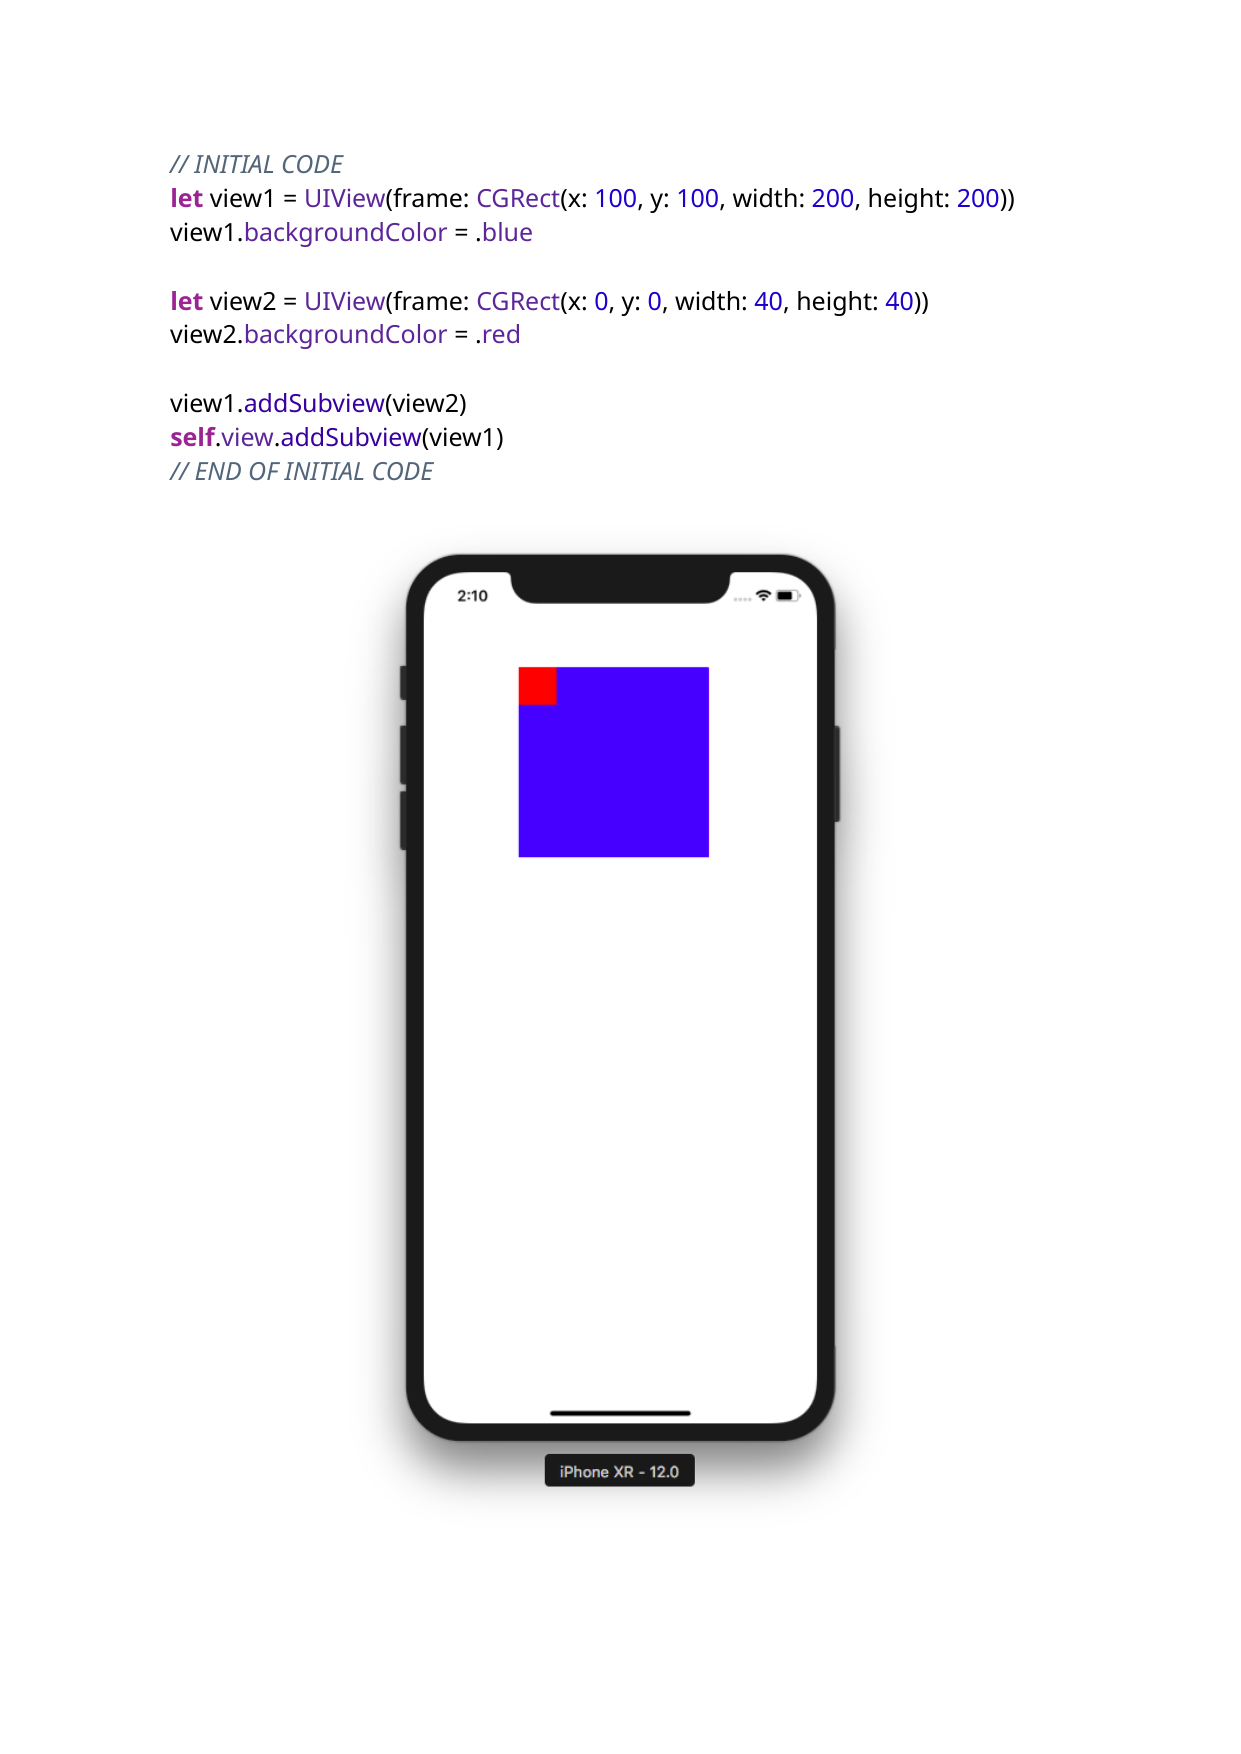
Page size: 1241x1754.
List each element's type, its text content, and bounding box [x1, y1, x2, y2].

text self.view.addSubview(view1) [118, 419, 1122, 453]
text // END OF INITIAL CODE [118, 453, 1122, 487]
text view1.addSubview(view2) [118, 385, 1122, 419]
text view1.backgroundColor = .blue [118, 215, 1122, 249]
text let view1 = UIView(frame: CGRect(x: 100, y: 100, width: 200, height: 200)) [118, 181, 1122, 215]
picture [330, 516, 911, 1536]
text view2.backgroundColor = .red [118, 317, 1122, 351]
text let view2 = UIView(frame: CGRect(x: 0, y: 0, width: 40, height: 40)) [118, 283, 1122, 317]
text // INITIAL CODE [118, 147, 1122, 181]
